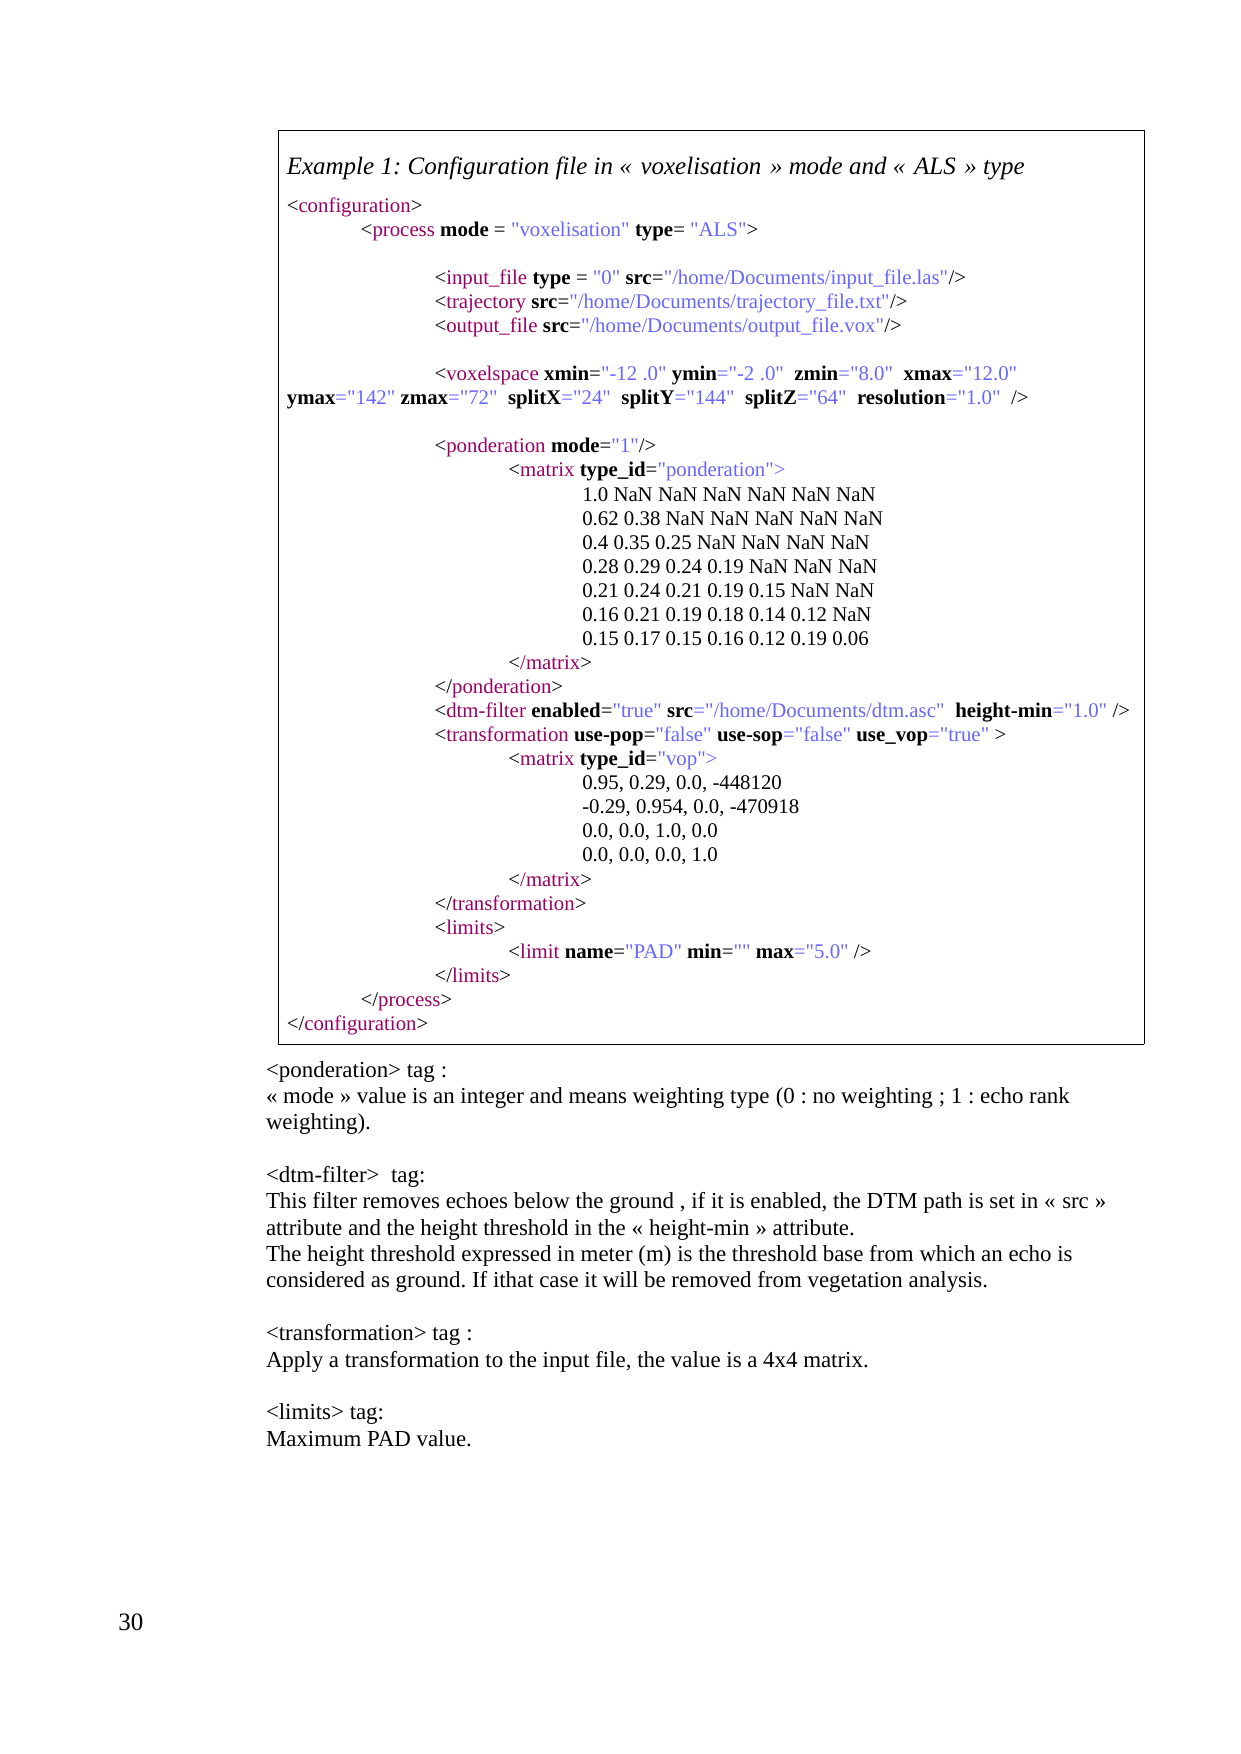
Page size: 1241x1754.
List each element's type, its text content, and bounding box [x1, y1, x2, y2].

text 0.28 0.29 0.24 0.19 NaN NaN NaN [287, 554, 1135, 578]
text Maximum PAD value. [266, 1425, 1122, 1451]
text 0.21 0.24 0.21 0.19 0.15 NaN NaN [287, 578, 1135, 602]
text <voxelspace xmin="-12 .0" ymin="-2 .0" zmin="8.0" xmax="12.0" ymax="142" zmax="72" splitX="24" splitY="144" splitZ="64" resolution="1.0" /> [287, 361, 1135, 409]
text </configuration> [287, 1011, 1135, 1035]
text 0.16 0.21 0.19 0.18 0.14 0.12 NaN [287, 602, 1135, 626]
text <limit name="PAD" min="" max="5.0" /> [287, 939, 1135, 963]
text <ponderation mode="1"/> [287, 433, 1135, 457]
text <trajectory src="/home/Documents/trajectory_file.txt"/> [287, 289, 1135, 313]
text <output_file src="/home/Documents/output_file.vox"/> [287, 313, 1135, 337]
text <ponderation> tag : [266, 1056, 1122, 1082]
text </transformation> [287, 891, 1135, 914]
text <dtm-filter enabled="true" src="/home/Documents/dtm.asc" height-min="1.0" /> [287, 698, 1135, 722]
text <transformation use-pop="false" use-sop="false" use_vop="true" > [287, 722, 1135, 746]
text 0.95, 0.29, 0.0, -448120 [287, 770, 1135, 794]
text <transformation> tag : [266, 1319, 1122, 1346]
text <limits> tag: [266, 1398, 1122, 1425]
text 0.15 0.17 0.15 0.16 0.12 0.19 0.06 [287, 626, 1135, 650]
text </limits> [287, 963, 1135, 987]
text 0.62 0.38 NaN NaN NaN NaN NaN [287, 506, 1135, 529]
text 0.4 0.35 0.25 NaN NaN NaN NaN [287, 529, 1135, 554]
text « mode » value is an integer and means weighting type (0 : no weighting ; 1 : echo rank weighting). [266, 1082, 1122, 1135]
text <matrix type_id="vop"> [287, 746, 1135, 770]
text The height threshold expressed in meter (m) is the threshold base from which an echo is considered as ground. If ithat case it will be removed from vegetation analysis. [266, 1240, 1122, 1293]
text 0.0, 0.0, 0.0, 1.0 [287, 842, 1135, 866]
text <limits> [287, 914, 1135, 939]
text <dtm-filter> tag: [266, 1161, 1122, 1187]
text <process mode = "voxelisation" type= "ALS"> [287, 217, 1135, 241]
text </process> [287, 987, 1135, 1011]
text <matrix type_id="ponderation"> [287, 457, 1135, 481]
text This filter removes echoes below the ground , if it is enabled, the DTM path is set in « src » attribute and the height threshold in the « height-min » attribute. [266, 1187, 1122, 1240]
text 1.0 NaN NaN NaN NaN NaN NaN [287, 481, 1135, 506]
text <input_file type = "0" src="/home/Documents/input_file.las"/> [287, 265, 1135, 289]
text 0.0, 0.0, 1.0, 0.0 [287, 818, 1135, 842]
text -0.29, 0.954, 0.0, -470918 [287, 794, 1135, 818]
text Example 1: Configuration file in « voxelisation » mode and « ALS » type [287, 151, 1135, 180]
text </matrix> [287, 866, 1135, 891]
text Apply a transformation to the input file, the value is a 4x4 matrix. [266, 1346, 1122, 1372]
text </matrix> [287, 650, 1135, 674]
text <configuration> [287, 193, 1135, 217]
text </ponderation> [287, 674, 1135, 698]
